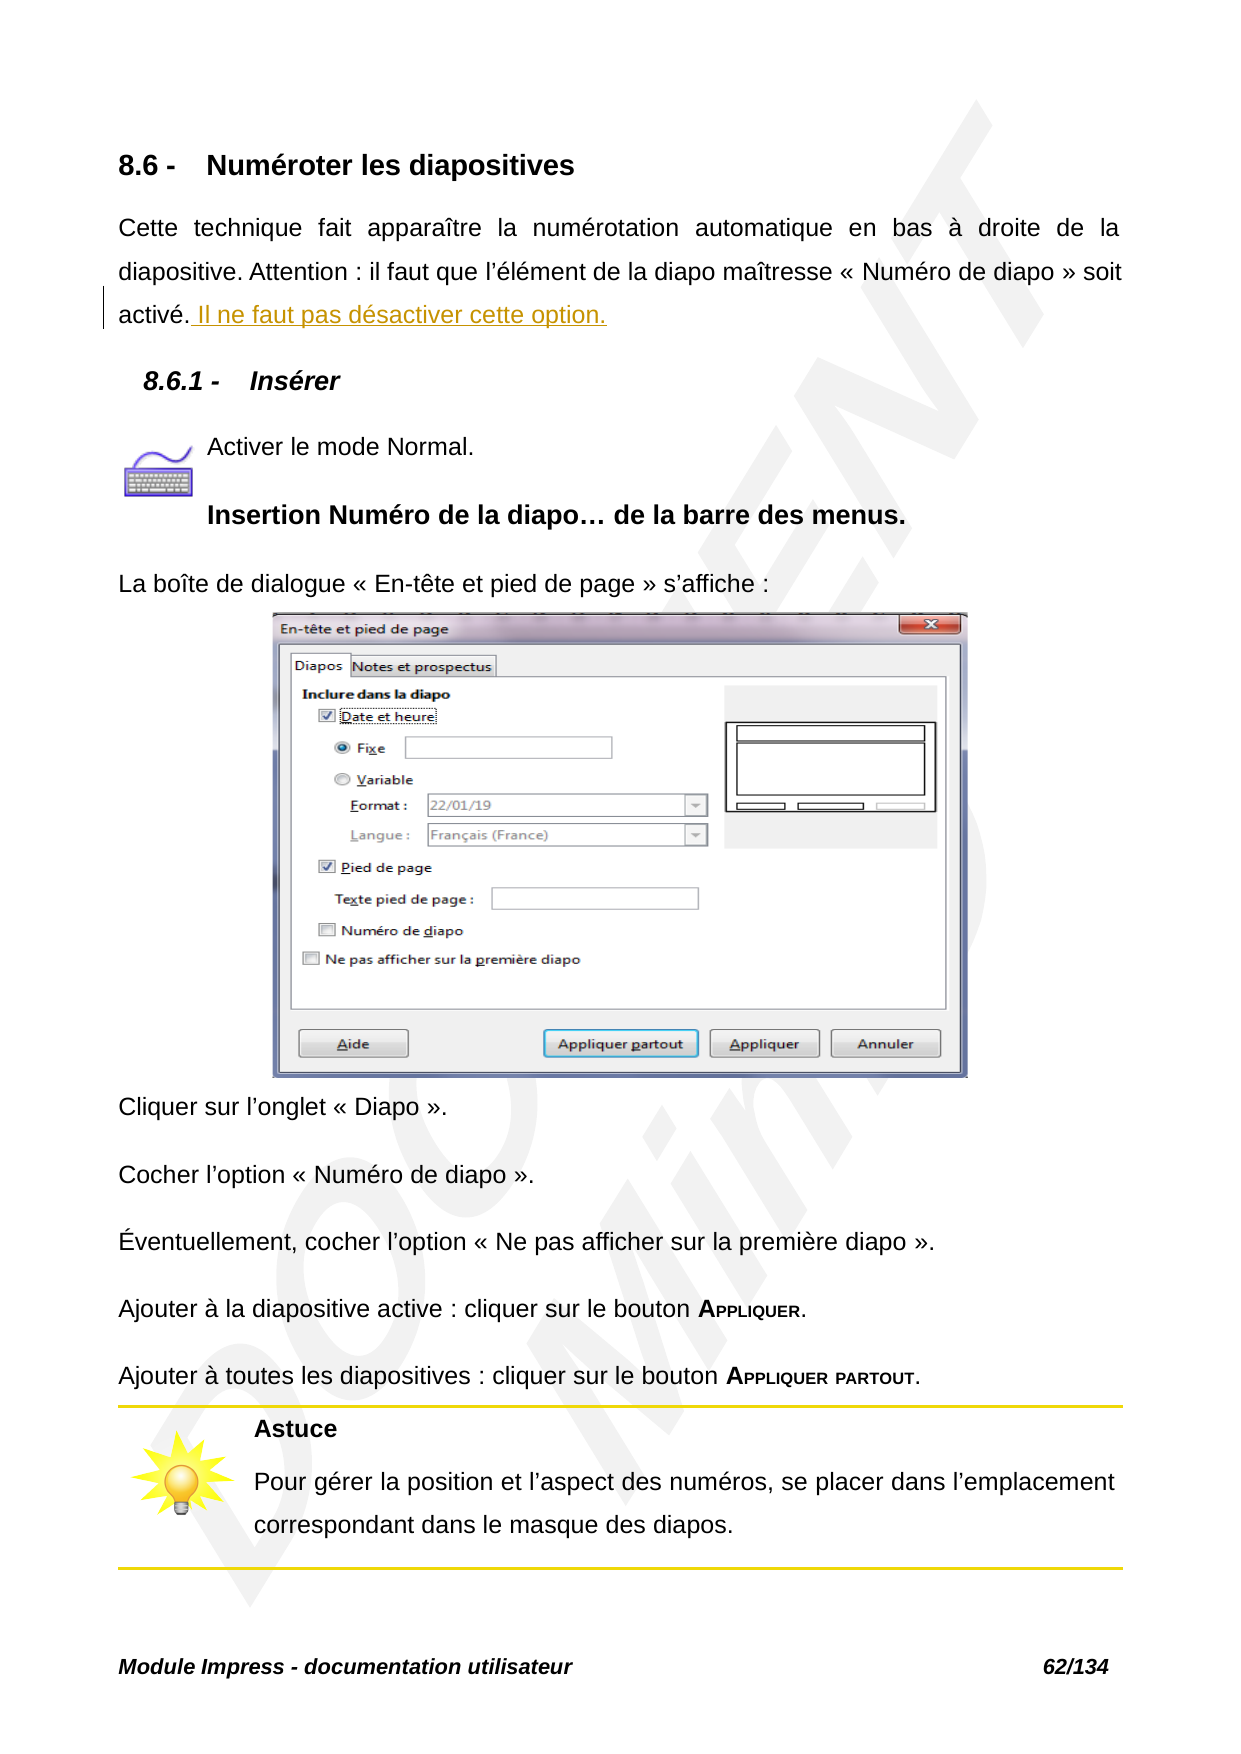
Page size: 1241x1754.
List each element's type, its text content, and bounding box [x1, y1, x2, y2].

table_header [118, 1414, 248, 1567]
text Ajouter à toutes les diapositives : cliquer sur le bouton Appliquer partout. [118, 1361, 1122, 1390]
table_header [118, 1408, 248, 1413]
text Cocher l’option « Numéro de diapo ». [118, 1159, 1122, 1188]
picture [272, 612, 968, 1078]
picture [123, 1413, 242, 1532]
text Cette technique fait apparaître la numérotation automatique en bas à droite de la diapositive. Attention : il faut que l’élément de la diapo maîtresse « Numéro de diapo » soit activé. Il ne faut pas désactiver cette option. [118, 213, 1122, 329]
text La boîte de dialogue « En-tête et pied de page » s’affiche : [118, 569, 1122, 598]
text Activer le mode Normal. [118, 432, 1122, 461]
picture [120, 436, 195, 511]
text Éventuellement, cocher l’option « Ne pas afficher sur la première diapo ». [118, 1227, 1122, 1256]
text Insertion Numéro de la diapo… de la barre des menus. [118, 499, 1122, 530]
subtitle Numéroter les diapositives [118, 147, 1122, 181]
text Cliquer sur l’onglet « Diapo ». [118, 636, 1122, 1121]
subtitle Insérer [143, 364, 1122, 395]
table_header Astuce Pour gérer la position et l’aspect des numéros, se placer dans l’emplacement correspondant dans le masque des diapos. [248, 1408, 1123, 1567]
text Ajouter à la diapositive active : cliquer sur le bouton Appliquer. [118, 1294, 1122, 1323]
